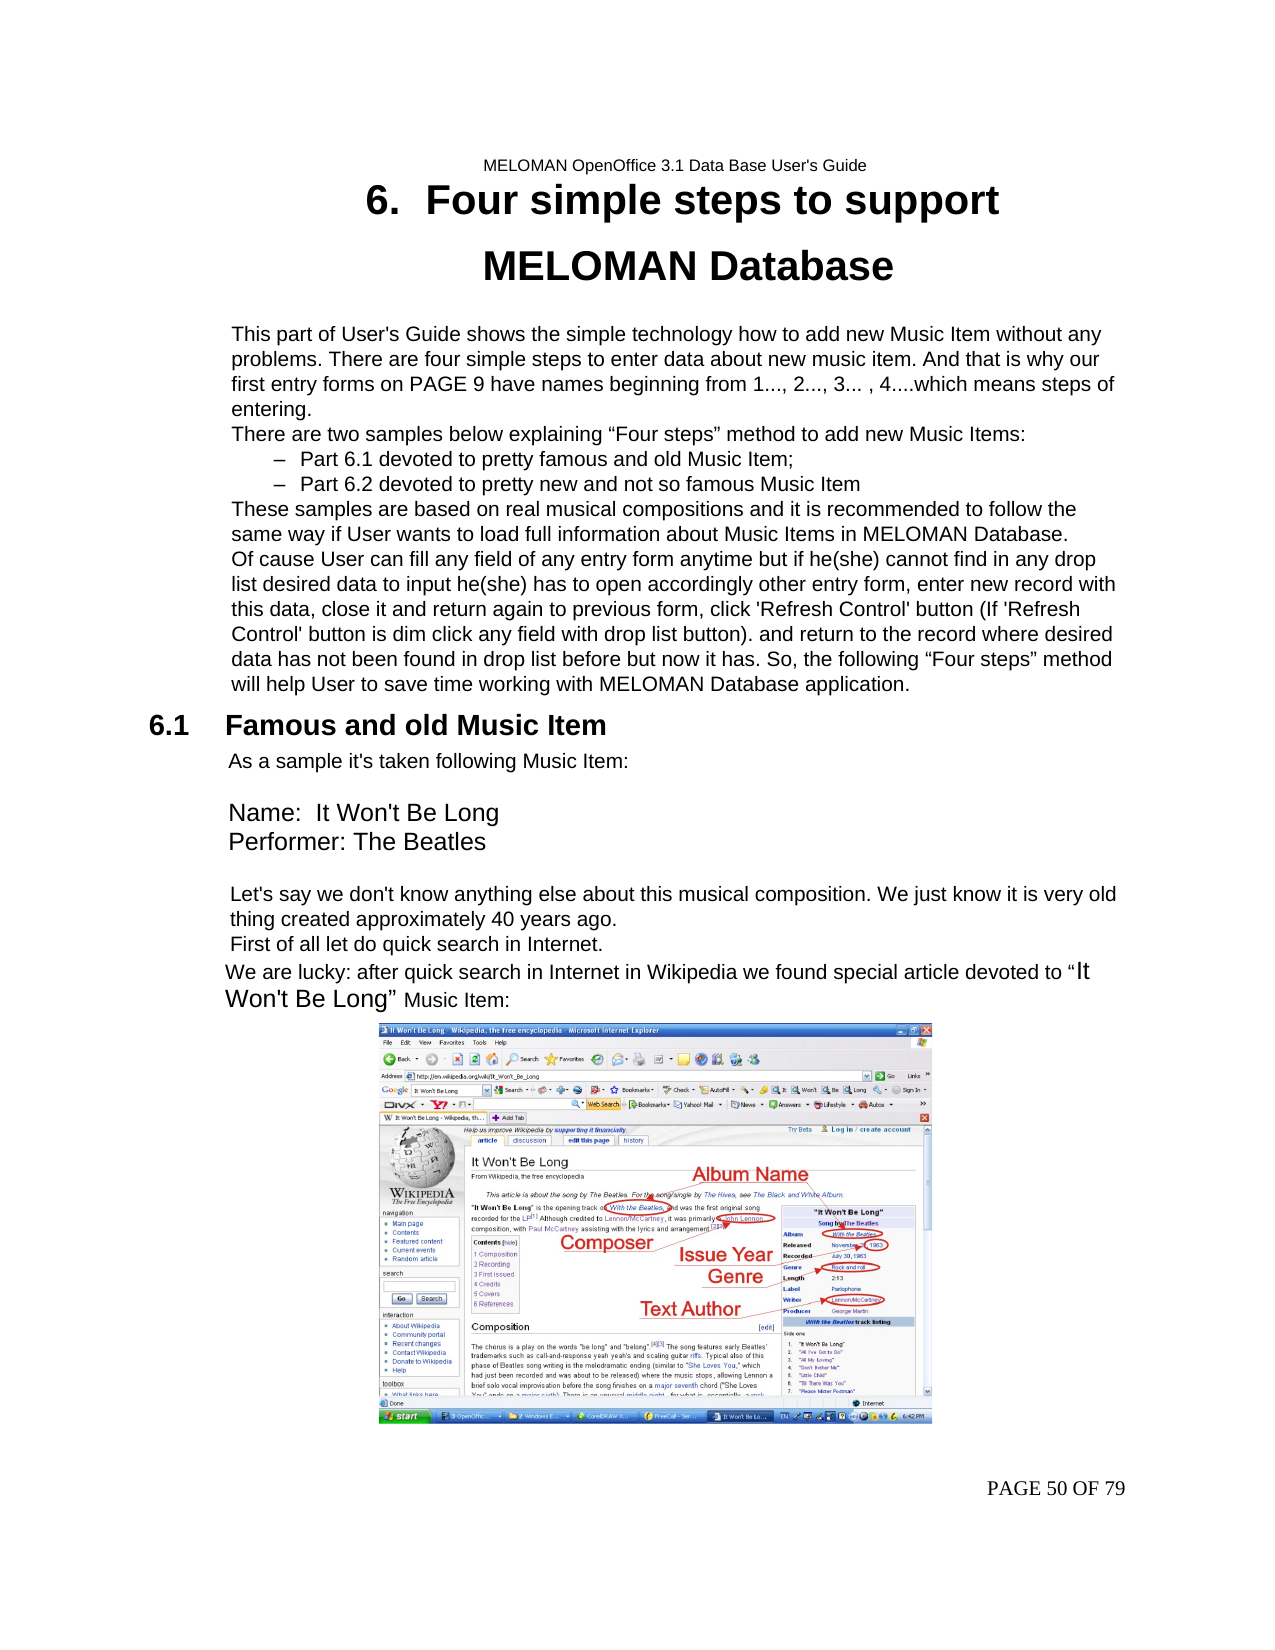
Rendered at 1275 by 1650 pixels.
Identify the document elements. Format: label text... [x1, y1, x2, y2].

list We are lucky: after quick search in Internet in Wikipedia we found special article devoted to “It Won't Be Long” Music Item: [191, 956, 1125, 1013]
subtitle Famous and old Music Item [148, 708, 1125, 742]
text First of all let do quick search in Internet. [230, 931, 1125, 956]
list There are two samples below explaining “Four steps” method to add new Music Items: [231, 421, 1125, 446]
list Part 6.2 devoted to pretty new and not so famous Music Item [273, 471, 1125, 496]
text Let's say we don't know anything else about this musical composition. We just know it is very old thing created approximately 40 years ago. [230, 881, 1125, 931]
list This part of User's Guide shows the simple technology how to add new Music Item without any problems. There are four simple steps to enter data about new music item. And that is why our first entry forms on PAGE 9 have names beginning from 1..., 2..., 3... , 4....which means steps of entering. [231, 321, 1125, 421]
text Performer: The Beatles [228, 827, 1125, 856]
list Part 6.1 devoted to pretty famous and old Music Item; [273, 446, 1125, 471]
text Of cause User can fill any field of any entry form anytime but if he(she) cannot find in any drop list desired data to input he(she) has to open accordingly other entry form, enter new record with this data, close it and return again to previous form, click 'Refresh Control' button (If 'Refresh Control' button is dim click any field with drop list button). and return to the record where desired data has not been found in drop list before but now it has. So, the following “Four steps” method will help User to save time working with MELOMAN Database application. [231, 546, 1125, 696]
text As a sample it's taken following Music Item: [228, 748, 1125, 773]
subtitle MELOMAN Database [252, 242, 1125, 289]
picture [378, 1023, 933, 1424]
list These samples are based on real musical compositions and it is recommended to follow the same way if User wants to load full information about Music Items in MELOMAN Database. [231, 496, 1125, 546]
subtitle Four simple steps to support [252, 175, 1125, 223]
text Name: It Won't Be Long [228, 798, 1125, 827]
